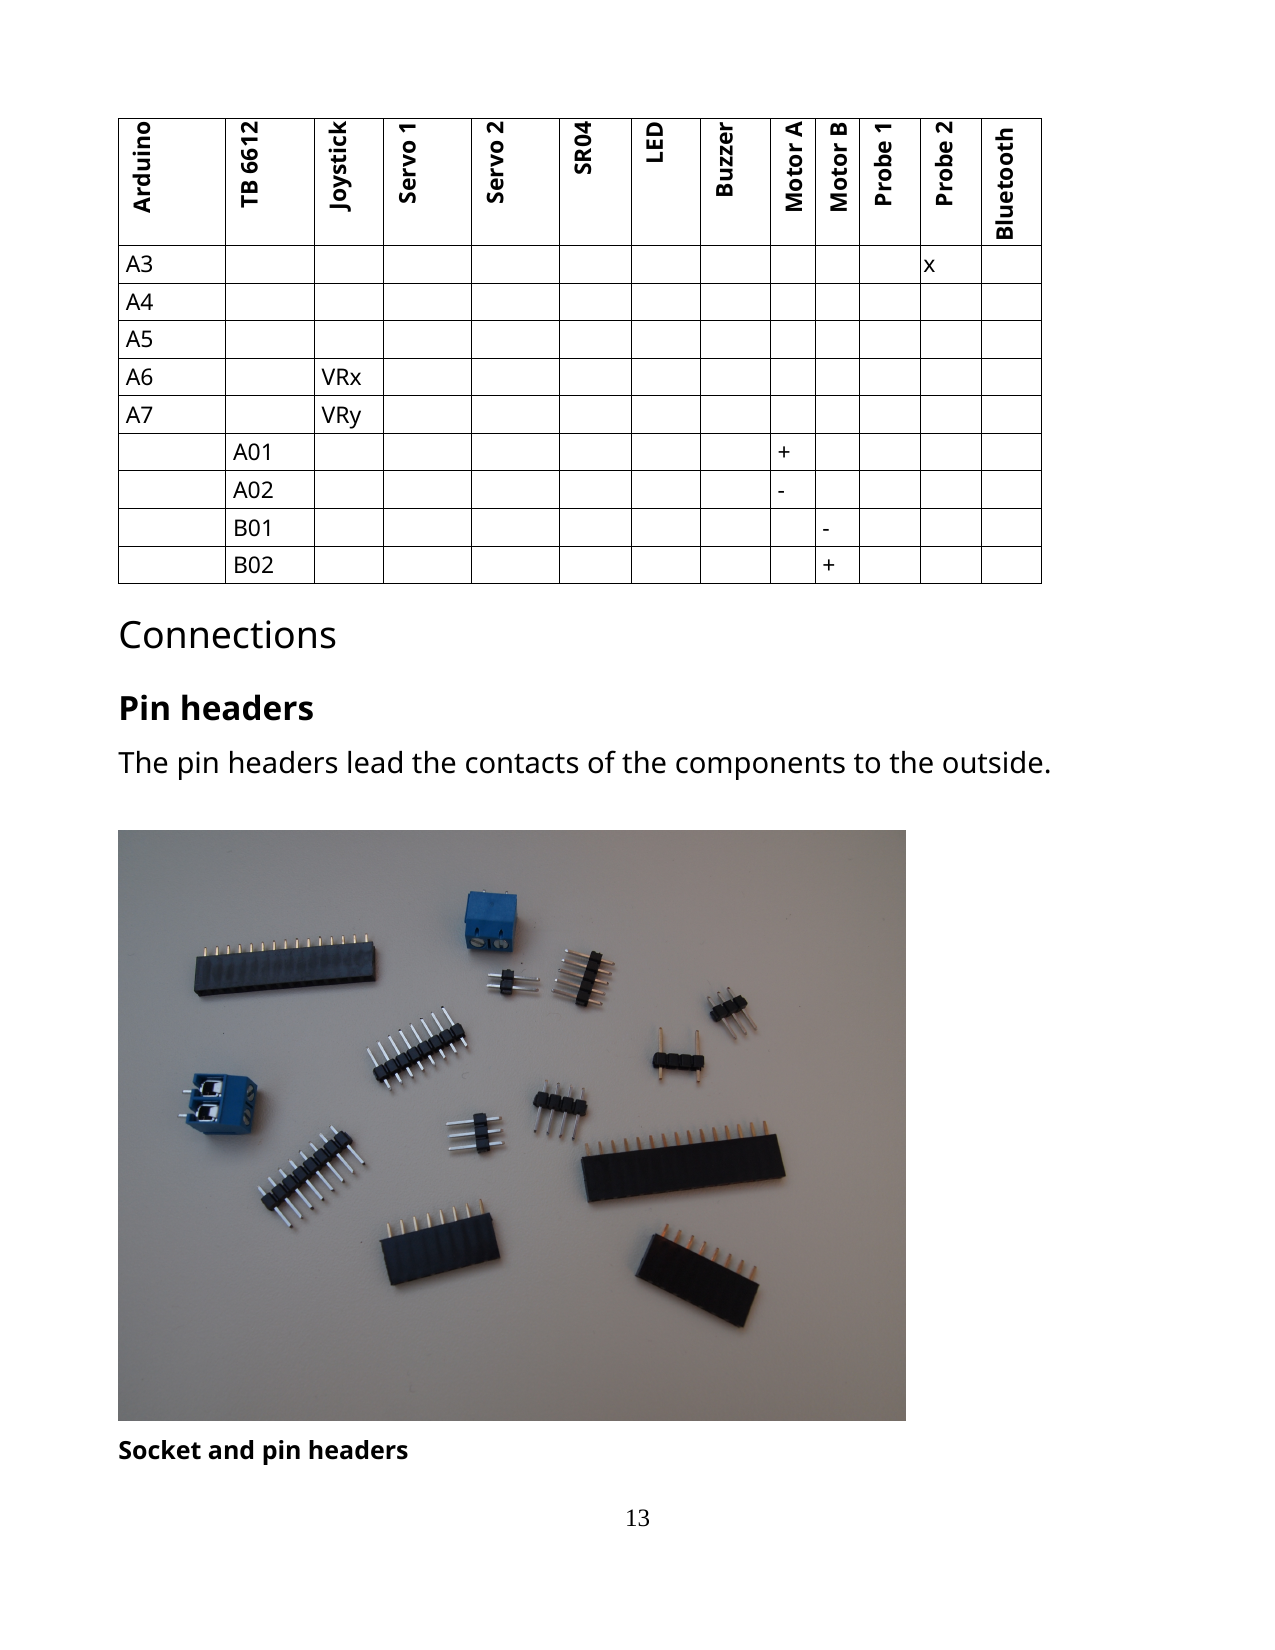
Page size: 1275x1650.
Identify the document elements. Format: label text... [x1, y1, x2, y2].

table_cell [860, 359, 920, 395]
table_cell [860, 284, 920, 320]
table_cell [921, 396, 981, 433]
table_cell [860, 396, 920, 433]
table_cell [632, 434, 700, 470]
table_header Bluetooth [982, 119, 1041, 245]
table_cell [816, 434, 859, 470]
table_cell + [771, 434, 815, 470]
table_cell [701, 321, 770, 358]
table_cell [119, 471, 225, 508]
table_cell [632, 321, 700, 358]
table_cell [560, 434, 631, 470]
table_cell [701, 396, 770, 433]
table_cell [921, 284, 981, 320]
table_cell A4 [119, 284, 225, 320]
table_cell [701, 547, 770, 583]
table_cell [384, 471, 471, 508]
table_cell [560, 246, 631, 282]
table_cell [119, 434, 225, 470]
table_cell [384, 359, 471, 395]
table_cell [226, 246, 314, 282]
table_cell [472, 547, 559, 583]
table_cell [472, 246, 559, 282]
table_cell [472, 359, 559, 395]
table_cell [771, 547, 815, 583]
table_cell [632, 547, 700, 583]
table_cell [560, 284, 631, 320]
table_cell [315, 434, 383, 470]
table_cell [560, 359, 631, 395]
table_cell A6 [119, 359, 225, 395]
table_cell [472, 284, 559, 320]
table_cell [982, 321, 1041, 358]
table_cell [560, 547, 631, 583]
table_cell [632, 509, 700, 546]
table_header Motor A [771, 119, 815, 245]
table_cell [384, 547, 471, 583]
table_cell [982, 246, 1041, 282]
table_cell [771, 396, 815, 433]
table_header Joystick [315, 119, 383, 245]
table_cell [816, 396, 859, 433]
table_cell [226, 396, 314, 433]
table_header LED [632, 119, 700, 245]
table_header TB 6612 [226, 119, 314, 245]
table_cell [816, 359, 859, 395]
table_cell [921, 434, 981, 470]
table_cell [982, 359, 1041, 395]
table_cell [860, 547, 920, 583]
table_cell [860, 509, 920, 546]
table_header Probe 1 [860, 119, 920, 245]
table_cell [701, 359, 770, 395]
table_cell [119, 509, 225, 546]
table_cell [632, 471, 700, 508]
table_cell VRy [315, 396, 383, 433]
table_cell [560, 396, 631, 433]
table_cell [472, 396, 559, 433]
table_cell [771, 359, 815, 395]
table_cell [384, 434, 471, 470]
table_cell [982, 284, 1041, 320]
table_cell [384, 509, 471, 546]
table_cell [701, 434, 770, 470]
table_header Arduino [119, 119, 225, 245]
table_cell [315, 321, 383, 358]
subtitle Pin headers [118, 685, 1157, 730]
table_cell [315, 471, 383, 508]
table_header SR04 [560, 119, 631, 245]
table_cell A3 [119, 246, 225, 282]
table_header Motor B [816, 119, 859, 245]
table_cell [560, 471, 631, 508]
table_cell [315, 284, 383, 320]
table_cell [560, 321, 631, 358]
table_cell [315, 509, 383, 546]
table_cell [982, 509, 1041, 546]
table_cell [315, 547, 383, 583]
table_cell B02 [226, 547, 314, 583]
table_cell [771, 246, 815, 282]
table_cell x [921, 246, 981, 282]
table_cell A02 [226, 471, 314, 508]
table_cell [632, 284, 700, 320]
table_cell [982, 396, 1041, 433]
table_cell B01 [226, 509, 314, 546]
table_cell [860, 321, 920, 358]
table_cell + [816, 547, 859, 583]
table_cell [384, 321, 471, 358]
table_cell [982, 547, 1041, 583]
table_cell [860, 471, 920, 508]
table_cell [472, 434, 559, 470]
table_cell [119, 547, 225, 583]
table_cell VRx [315, 359, 383, 395]
table_cell [632, 246, 700, 282]
table_cell [771, 321, 815, 358]
text The pin headers lead the contacts of the components to the outside. [118, 743, 1157, 782]
table_cell [560, 509, 631, 546]
table_cell [384, 246, 471, 282]
table_cell [632, 359, 700, 395]
subtitle Connections [118, 609, 1157, 660]
table_cell [982, 434, 1041, 470]
table_cell [701, 509, 770, 546]
table_cell [771, 284, 815, 320]
table_cell [982, 471, 1041, 508]
table_cell A01 [226, 434, 314, 470]
table_header Servo 2 [472, 119, 559, 245]
table_cell [816, 246, 859, 282]
table_cell A7 [119, 396, 225, 433]
table_cell [226, 321, 314, 358]
table_cell [816, 321, 859, 358]
table_header Probe 2 [921, 119, 981, 245]
table_cell [472, 509, 559, 546]
table_cell [816, 471, 859, 508]
table_cell [632, 396, 700, 433]
table_cell - [771, 471, 815, 508]
table_cell [860, 434, 920, 470]
table_header Buzzer [701, 119, 770, 245]
table_cell [860, 246, 920, 282]
table_cell [921, 471, 981, 508]
picture [118, 830, 906, 1421]
table_cell [472, 471, 559, 508]
text Socket and pin headers [118, 1433, 1157, 1467]
table_cell [816, 284, 859, 320]
table_cell [701, 471, 770, 508]
table_cell [701, 284, 770, 320]
table_cell [226, 284, 314, 320]
table_cell - [816, 509, 859, 546]
table_cell [921, 359, 981, 395]
table_cell [701, 246, 770, 282]
table_cell [384, 284, 471, 320]
table_cell [921, 547, 981, 583]
table_cell A5 [119, 321, 225, 358]
table_cell [921, 321, 981, 358]
table_cell [771, 509, 815, 546]
table_cell [384, 396, 471, 433]
table_header Servo 1 [384, 119, 471, 245]
table_cell [226, 359, 314, 395]
table_cell [921, 509, 981, 546]
table_cell [315, 246, 383, 282]
table_cell [472, 321, 559, 358]
